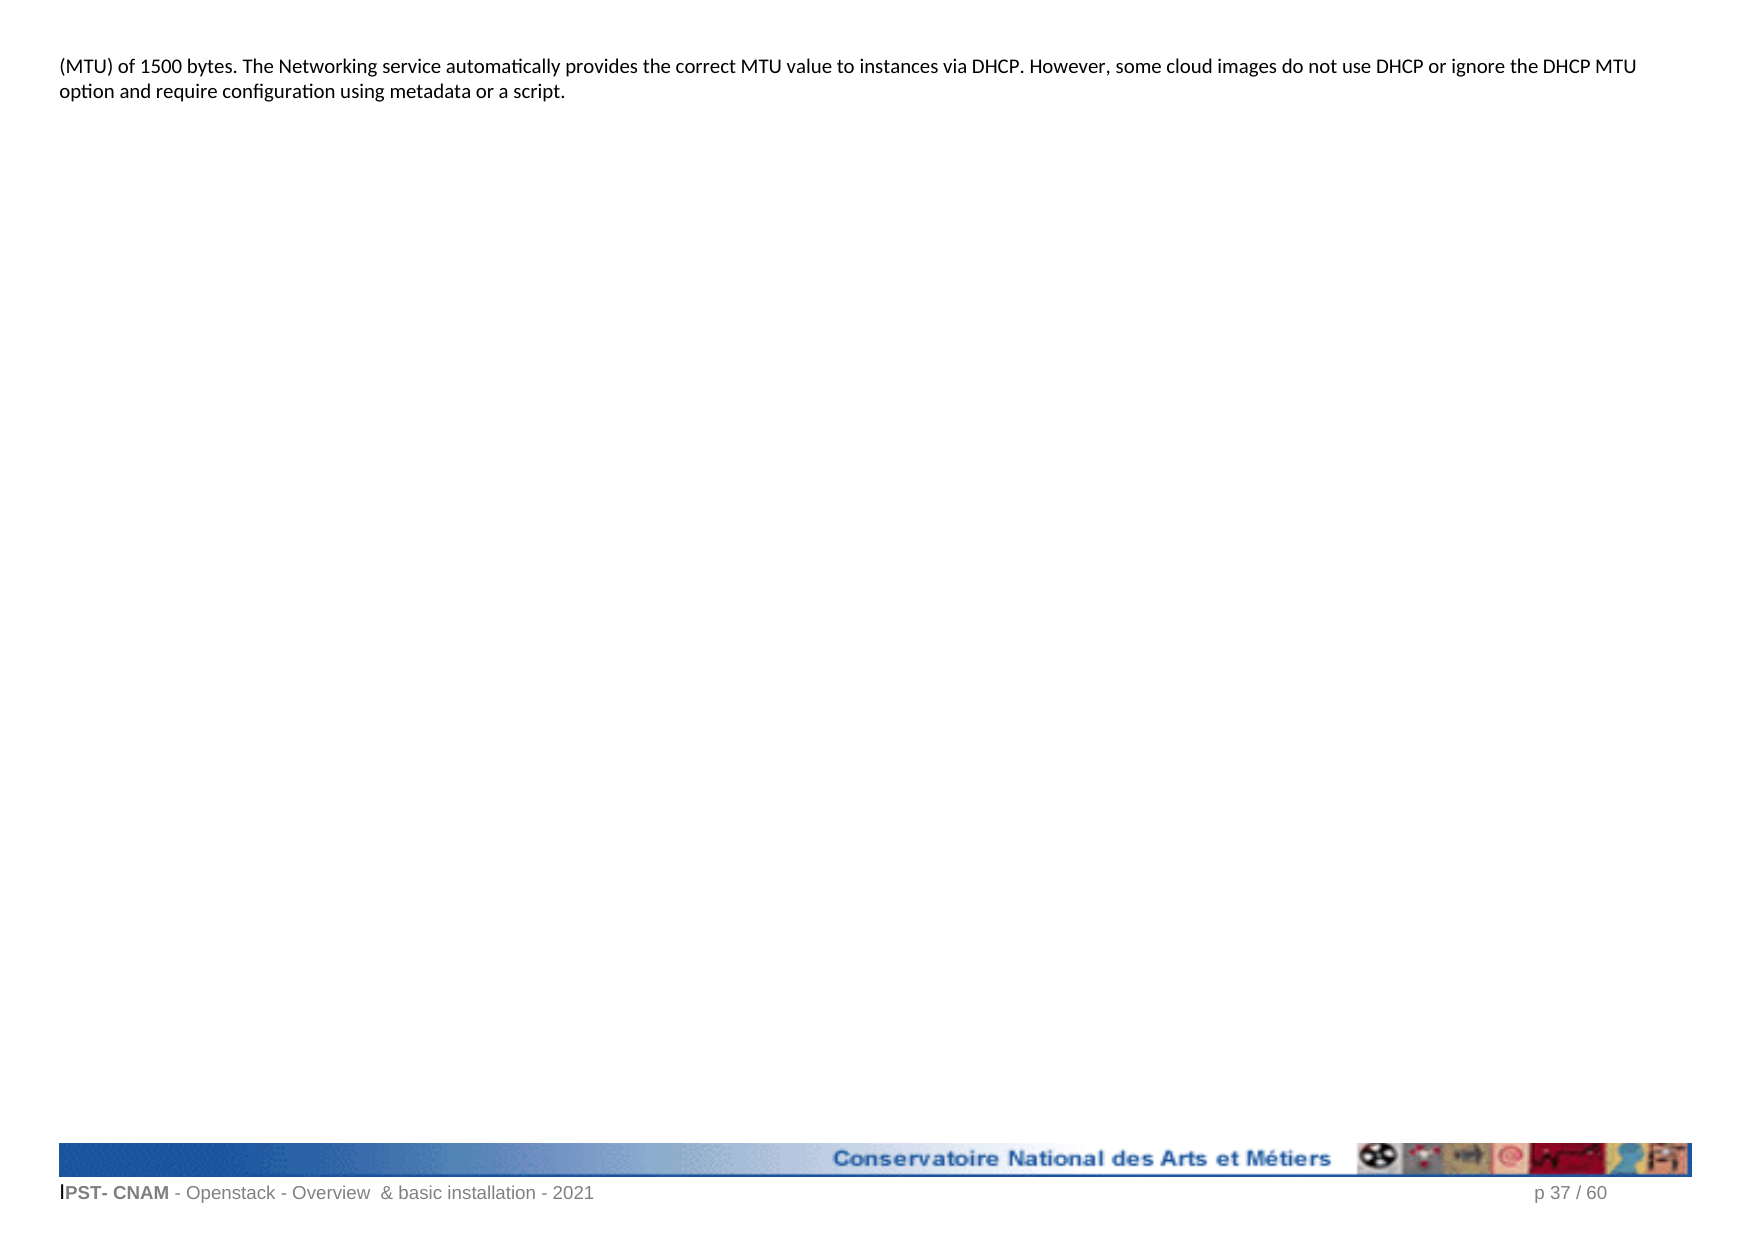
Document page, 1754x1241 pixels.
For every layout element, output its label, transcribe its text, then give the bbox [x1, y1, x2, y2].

text (MTU) of 1500 bytes. The Networking service automatically provides the correct MTU value to instances via DHCP. However, some cloud images do not use DHCP or ignore the DHCP MTU option and require configuration using metadata or a script. [59, 53, 1695, 104]
